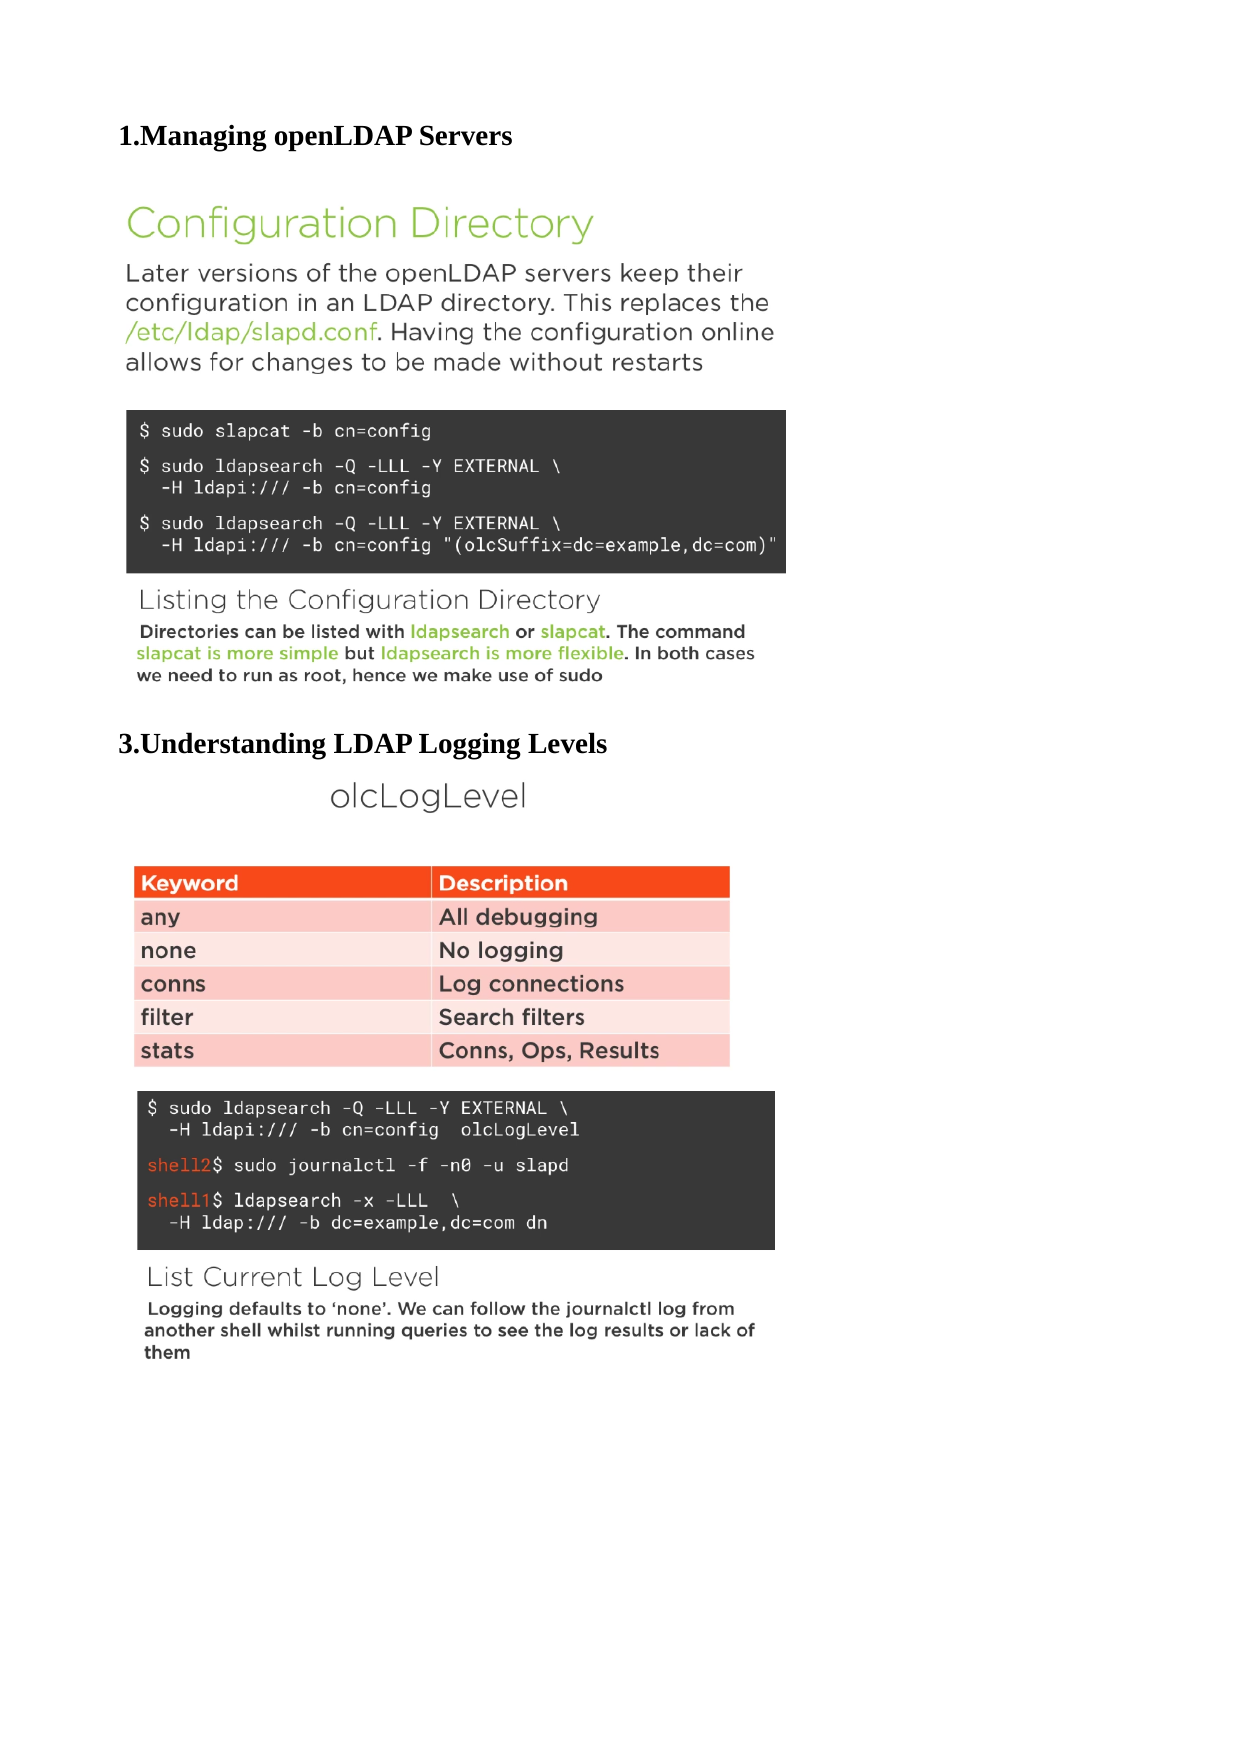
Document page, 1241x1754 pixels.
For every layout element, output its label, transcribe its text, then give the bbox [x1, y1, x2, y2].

picture [114, 193, 804, 386]
text 3.Understanding LDAP Logging Levels [118, 727, 1122, 760]
picture [137, 1091, 775, 1371]
picture [119, 777, 734, 1077]
text 1.Managing openLDAP Servers [118, 118, 1122, 152]
picture [126, 410, 786, 700]
